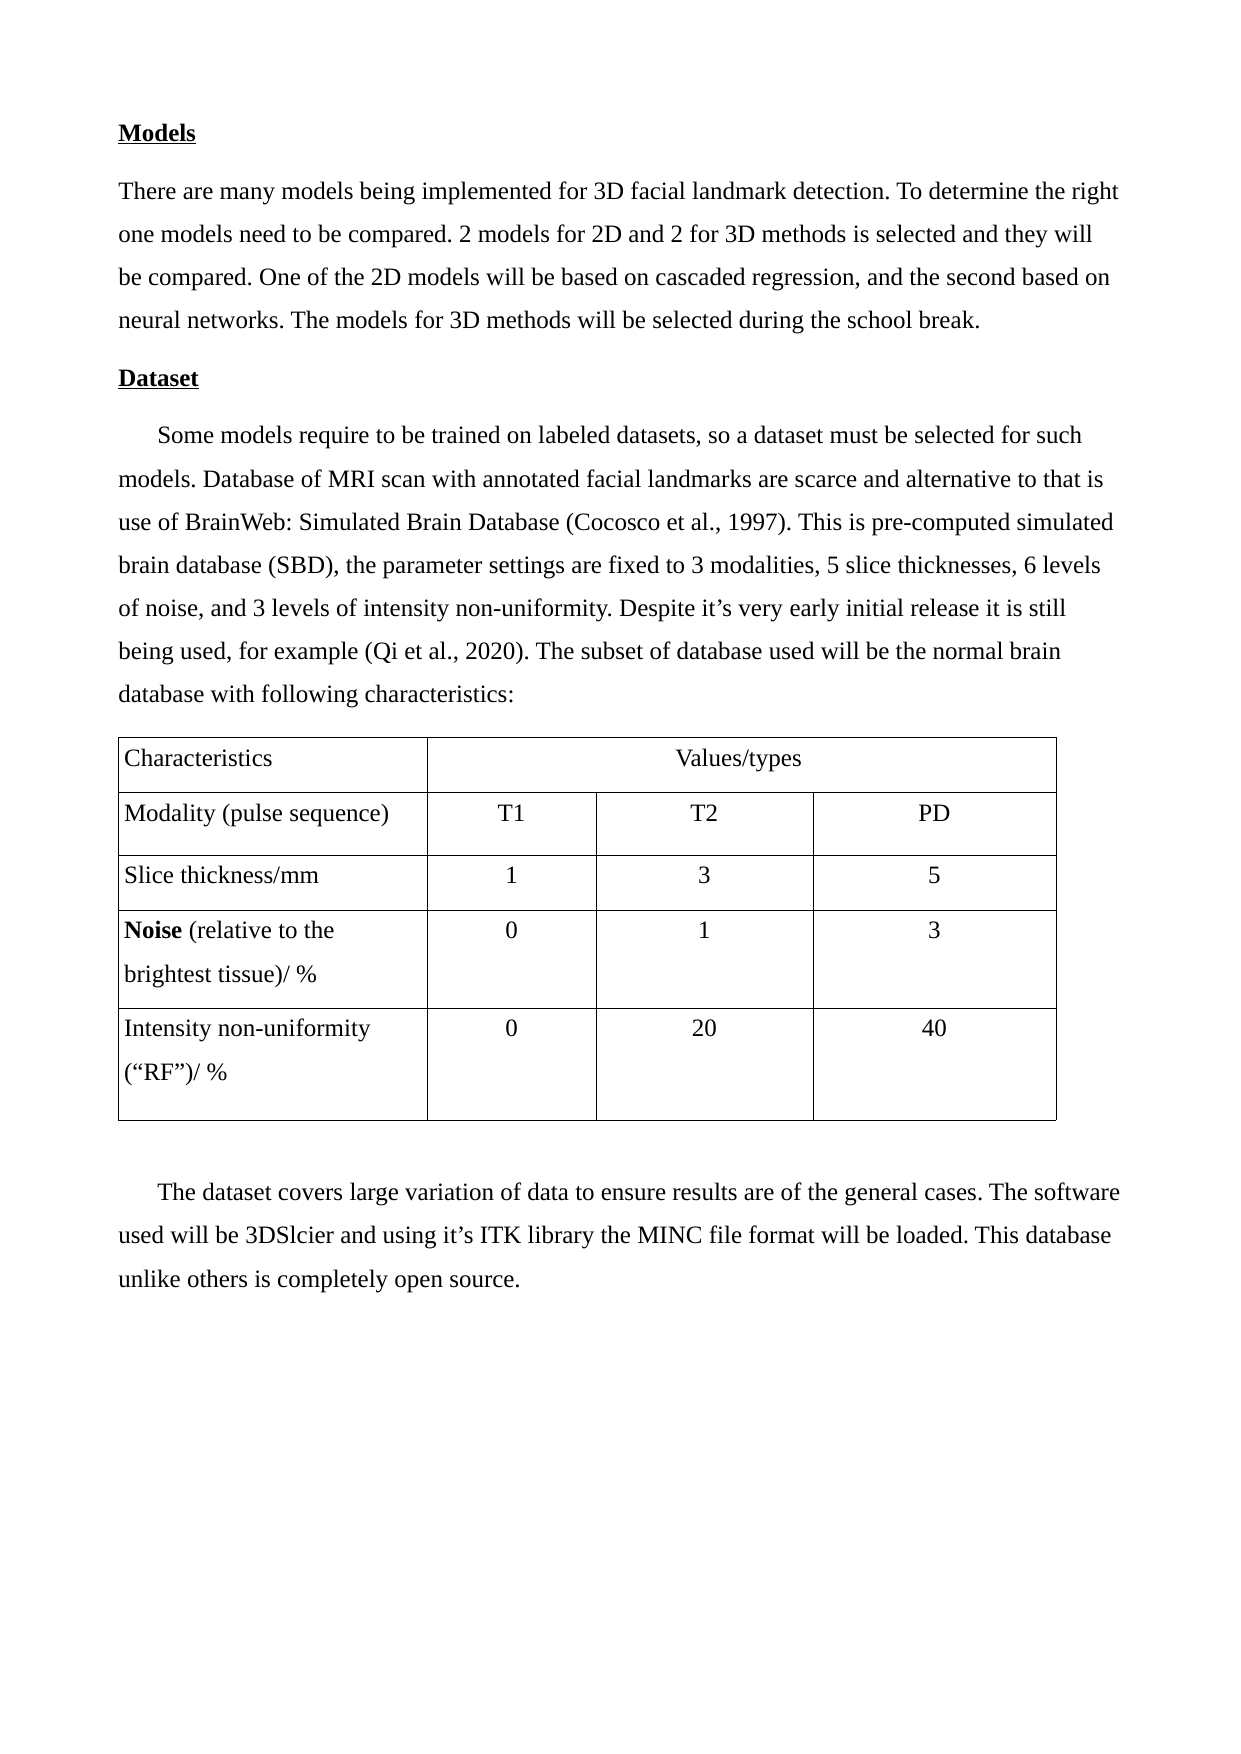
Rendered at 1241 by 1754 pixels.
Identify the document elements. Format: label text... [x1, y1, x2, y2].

table_cell 0 [428, 1009, 596, 1120]
table_cell Noise (relative to the brightest tissue)/ % [119, 911, 427, 1008]
table_cell 3 [597, 856, 813, 910]
text Some models require to be trained on labeled datasets, so a dataset must be selected for such models. Database of MRI scan with annotated facial landmarks are scarce and alternative to that is use of BrainWeb: Simulated Brain Database (Cocosco et al., 1997). This is pre-computed simulated brain database (SBD), the parameter settings are fixed to 3 modalities, 5 slice thicknesses, 6 levels of noise, and 3 levels of intensity non-uniformity. Despite it’s very early initial release it is still being used, for example (Qi et al., 2020). The subset of database used will be the normal brain database with following characteristics: [118, 421, 1122, 708]
text There are many models being implemented for 3D facial landmark detection. To determine the right one models need to be compared. 2 models for 2D and 2 for 3D methods is selected and they will be compared. One of the 2D models will be based on cascaded regression, and the second based on neural networks. The models for 3D methods will be selected during the school break. [118, 176, 1122, 334]
table_cell 40 [814, 1009, 1056, 1120]
table_header Characteristics [119, 738, 427, 792]
text The dataset covers large variation of data to ensure results are of the general cases. The software used will be 3DSlcier and using it’s ITK library the MINC file format will be loaded. This database unlike others is completely open source. [118, 1177, 1122, 1292]
table_cell PD [814, 793, 1056, 855]
table_cell 3 [814, 911, 1056, 1008]
table_cell Intensity non-uniformity (“RF”)/ % [119, 1009, 427, 1120]
table_cell T1 [428, 793, 596, 855]
table_cell Slice thickness/mm [119, 856, 427, 910]
table_cell Modality (pulse sequence) [119, 793, 427, 855]
table_header Values/types [428, 738, 1056, 792]
table_cell 0 [428, 911, 596, 1008]
table_cell T2 [597, 793, 813, 855]
table_cell 1 [597, 911, 813, 1008]
table_cell 5 [814, 856, 1056, 910]
text Models [118, 118, 1122, 147]
text Dataset [118, 363, 1122, 392]
table_cell 1 [428, 856, 596, 910]
table_cell 20 [597, 1009, 813, 1120]
